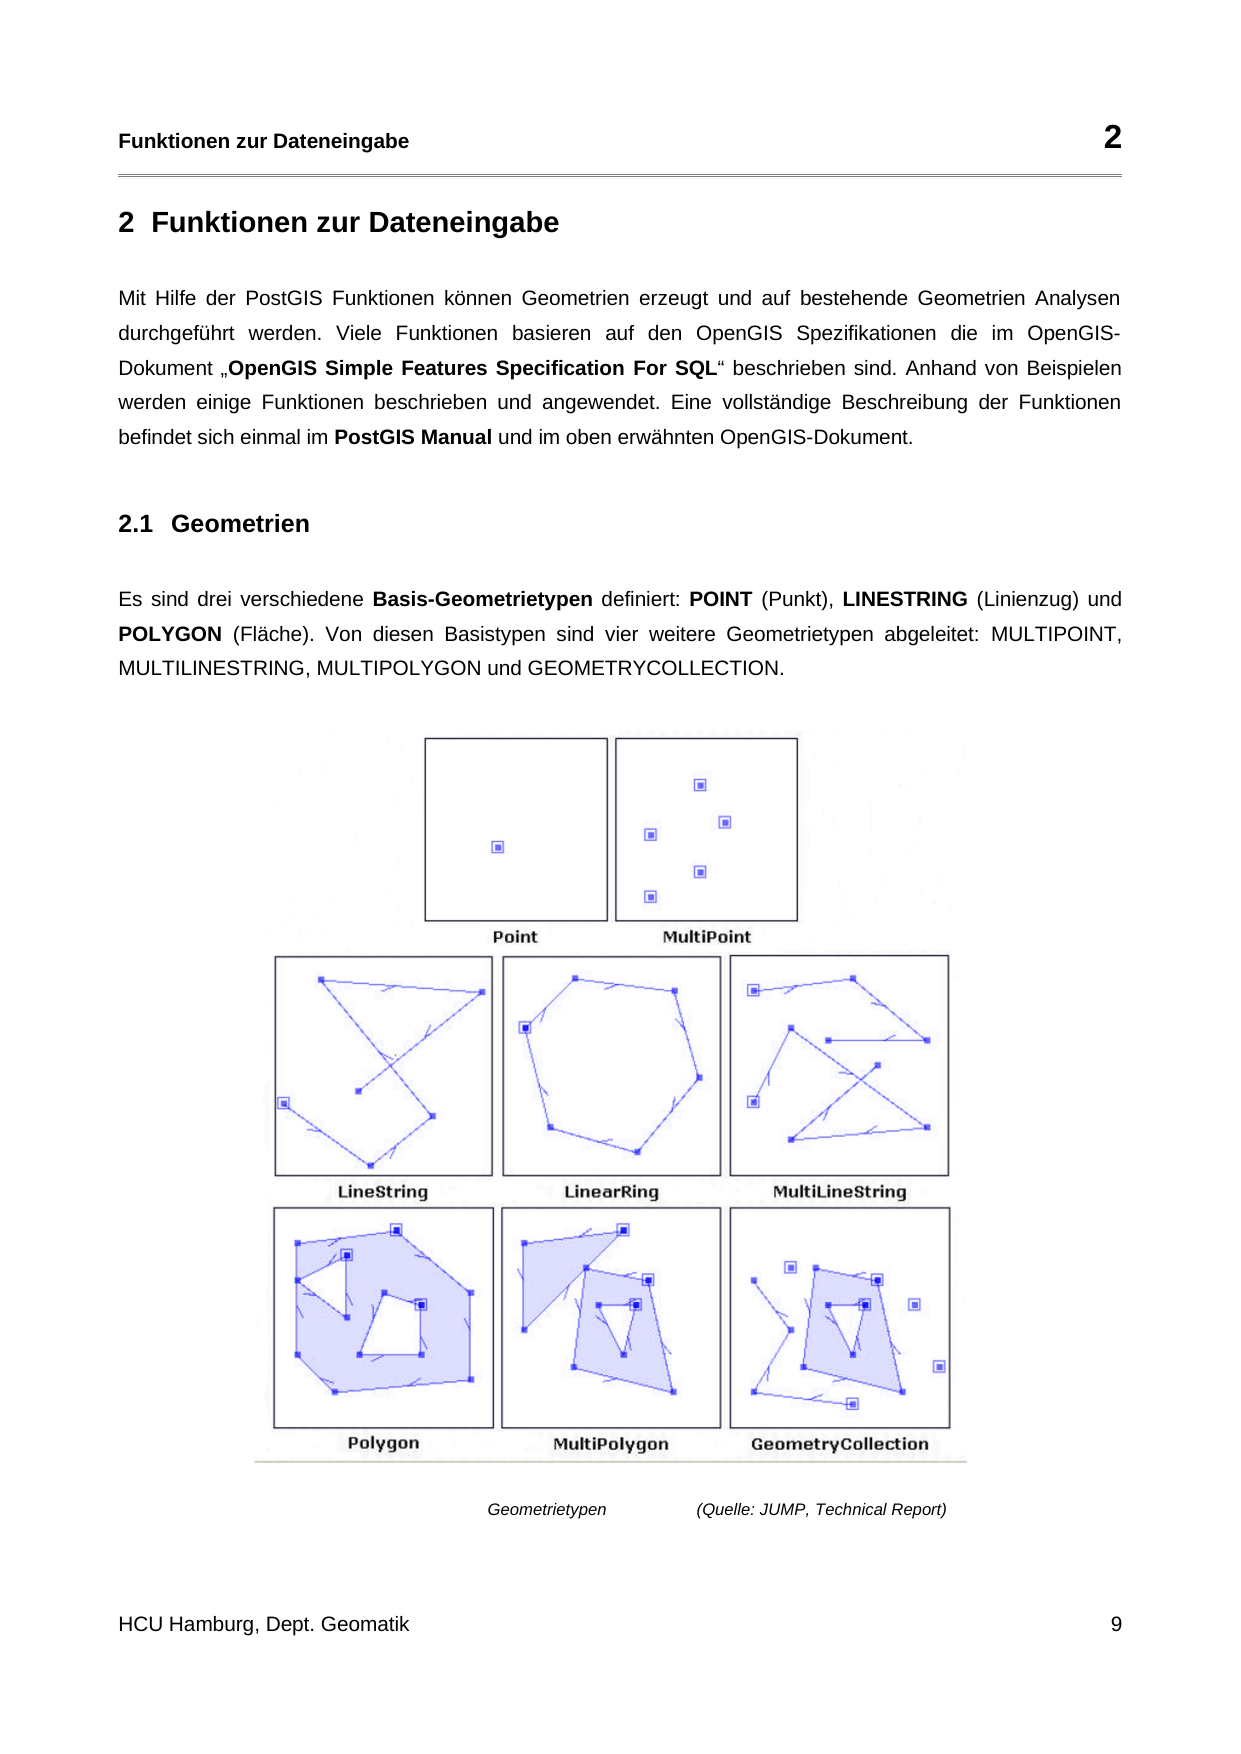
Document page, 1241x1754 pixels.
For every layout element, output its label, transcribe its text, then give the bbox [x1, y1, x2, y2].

subtitle Geometrien [118, 510, 1122, 538]
text Geometrietypen (Quelle: JUMP, Technical Report) [118, 728, 1122, 1520]
picture [225, 717, 1015, 1486]
subtitle Funktionen zur Dateneingabe [118, 206, 1122, 238]
text Mit Hilfe der PostGIS Funktionen können Geometrien erzeugt und auf bestehende Geometrien Analysen durchgeführt werden. Viele Funktionen basieren auf den OpenGIS Spezifikationen die im OpenGIS-Dokument „OpenGIS Simple Features Specification For SQL“ beschrieben sind. Anhand von Beispielen werden einige Funktionen beschrieben und angewendet. Eine vollständige Beschreibung der Funktionen befindet sich einmal im PostGIS Manual und im oben erwähnten OpenGIS-Dokument. [118, 287, 1122, 449]
text Es sind drei verschiedene Basis-Geometrietypen definiert: POINT (Punkt), LINESTRING (Linienzug) und POLYGON (Fläche). Von diesen Basistypen sind vier weitere Geometrietypen abgeleitet: MULTIPOINT, MULTILINESTRING, MULTIPOLYGON und GEOMETRYCOLLECTION. [118, 587, 1122, 680]
